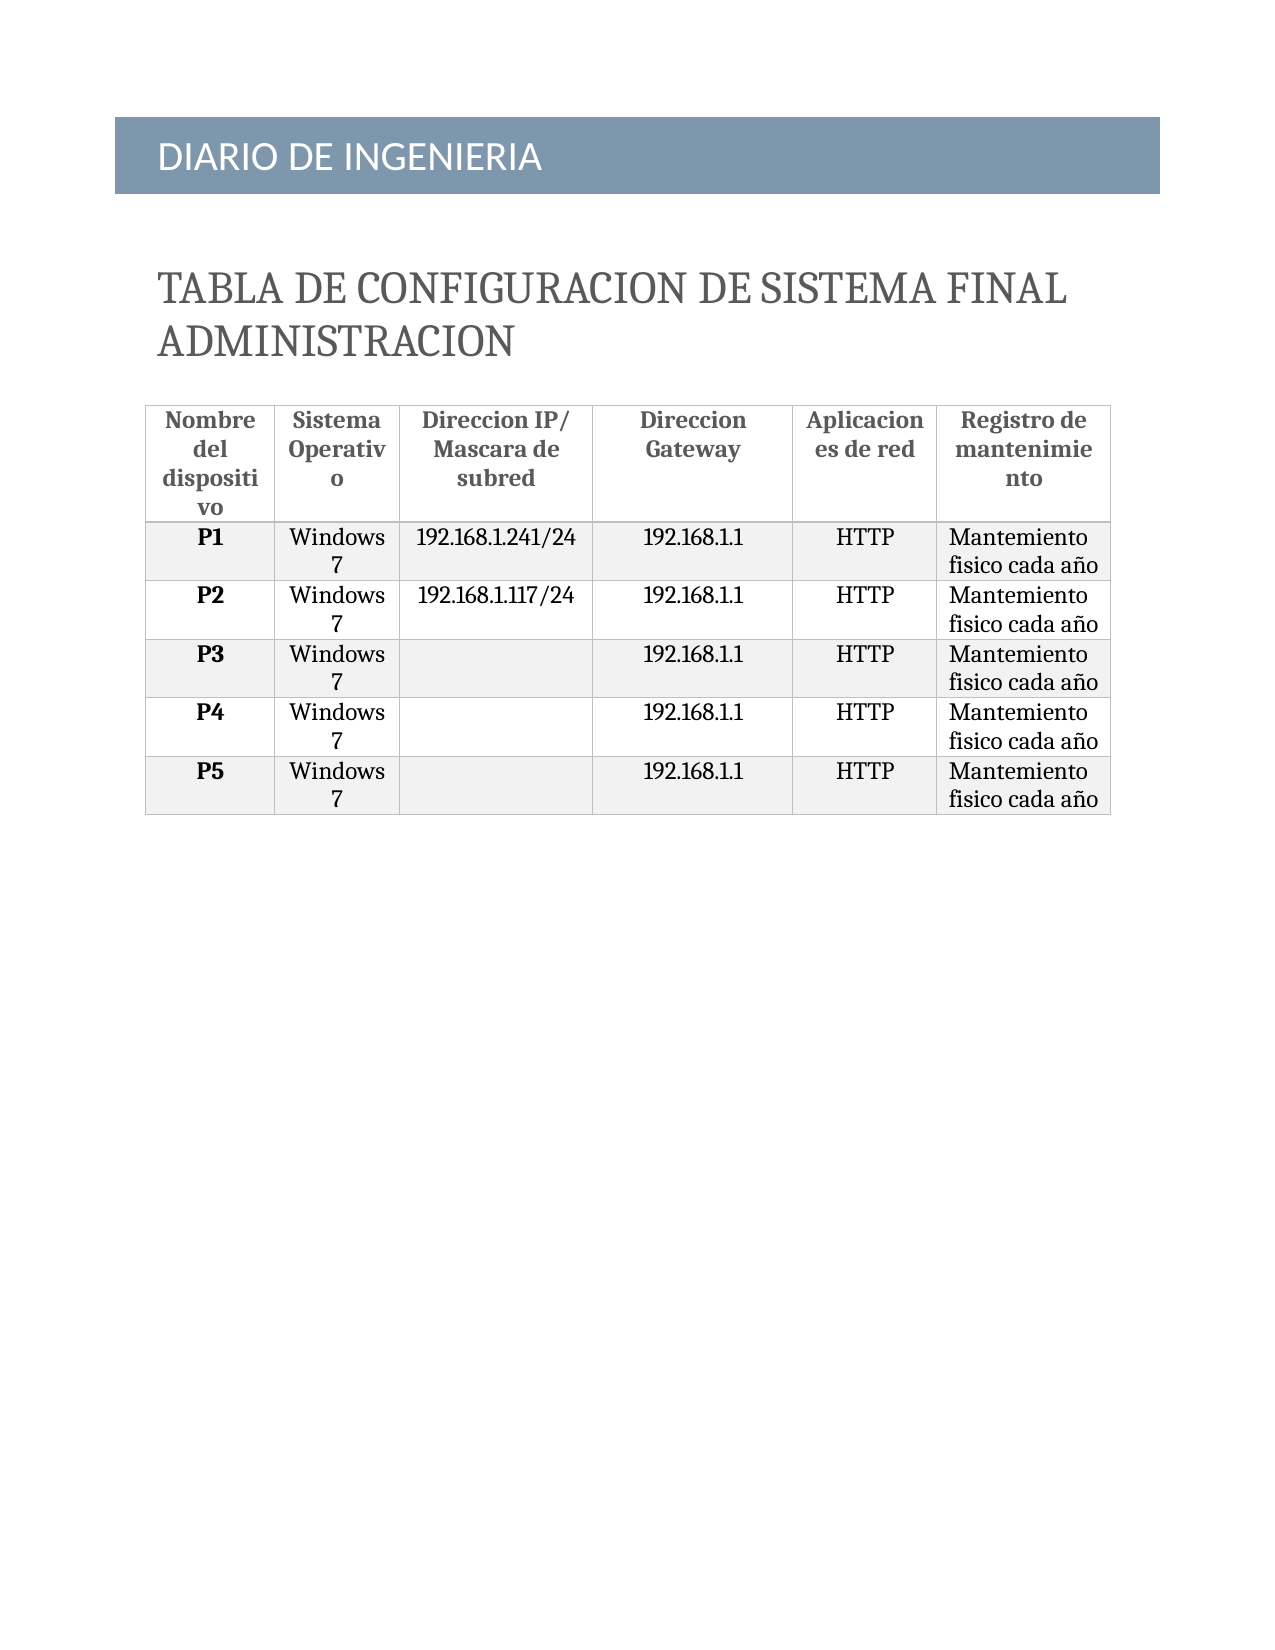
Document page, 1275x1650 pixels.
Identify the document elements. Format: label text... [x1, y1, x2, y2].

table_cell HTTP [793, 757, 936, 814]
table_cell [400, 757, 592, 814]
table_cell Mantemiento fisico cada año [937, 757, 1110, 814]
table_cell 192.168.1.1 [593, 698, 792, 756]
table_cell P1 [146, 523, 274, 580]
table_cell HTTP [793, 640, 936, 697]
table_cell Windows 7 [275, 581, 399, 638]
table_cell 192.168.1.1 [593, 523, 792, 580]
table_cell Mantemiento fisico cada año [937, 640, 1110, 697]
table_cell P5 [146, 757, 274, 814]
table_cell P4 [146, 698, 274, 756]
table_header Registro de mantenimiento [937, 406, 1110, 521]
subtitle TABLA DE CONFIGURACION DE SISTEMA FINAL ADMINISTRACION [157, 262, 1117, 368]
table_cell Mantemiento fisico cada año [937, 523, 1110, 580]
table_cell 192.168.1.1 [593, 581, 792, 638]
table_cell Windows 7 [275, 698, 399, 756]
table_cell 192.168.1.241/24 [400, 523, 592, 580]
table_cell Mantemiento fisico cada año [937, 581, 1110, 638]
table_cell 192.168.1.1 [593, 640, 792, 697]
table_header Sistema Operativo [275, 406, 399, 521]
table_cell P3 [146, 640, 274, 697]
table_cell HTTP [793, 581, 936, 638]
table_cell Windows 7 [275, 523, 399, 580]
table_cell P2 [146, 581, 274, 638]
table_cell HTTP [793, 523, 936, 580]
table_cell HTTP [793, 698, 936, 756]
table_cell 192.168.1.1 [593, 757, 792, 814]
table_cell [400, 640, 592, 697]
table_cell Windows 7 [275, 757, 399, 814]
table_cell Mantemiento fisico cada año [937, 698, 1110, 756]
table_header Aplicaciones de red [793, 406, 936, 521]
table_header Direccion IP/ Mascara de subred [400, 406, 592, 521]
table_header Nombre del dispositivo [146, 406, 274, 521]
table_header Direccion Gateway [593, 406, 792, 521]
table_cell Windows 7 [275, 640, 399, 697]
table_cell 192.168.1.117/24 [400, 581, 592, 638]
table_cell [400, 698, 592, 756]
